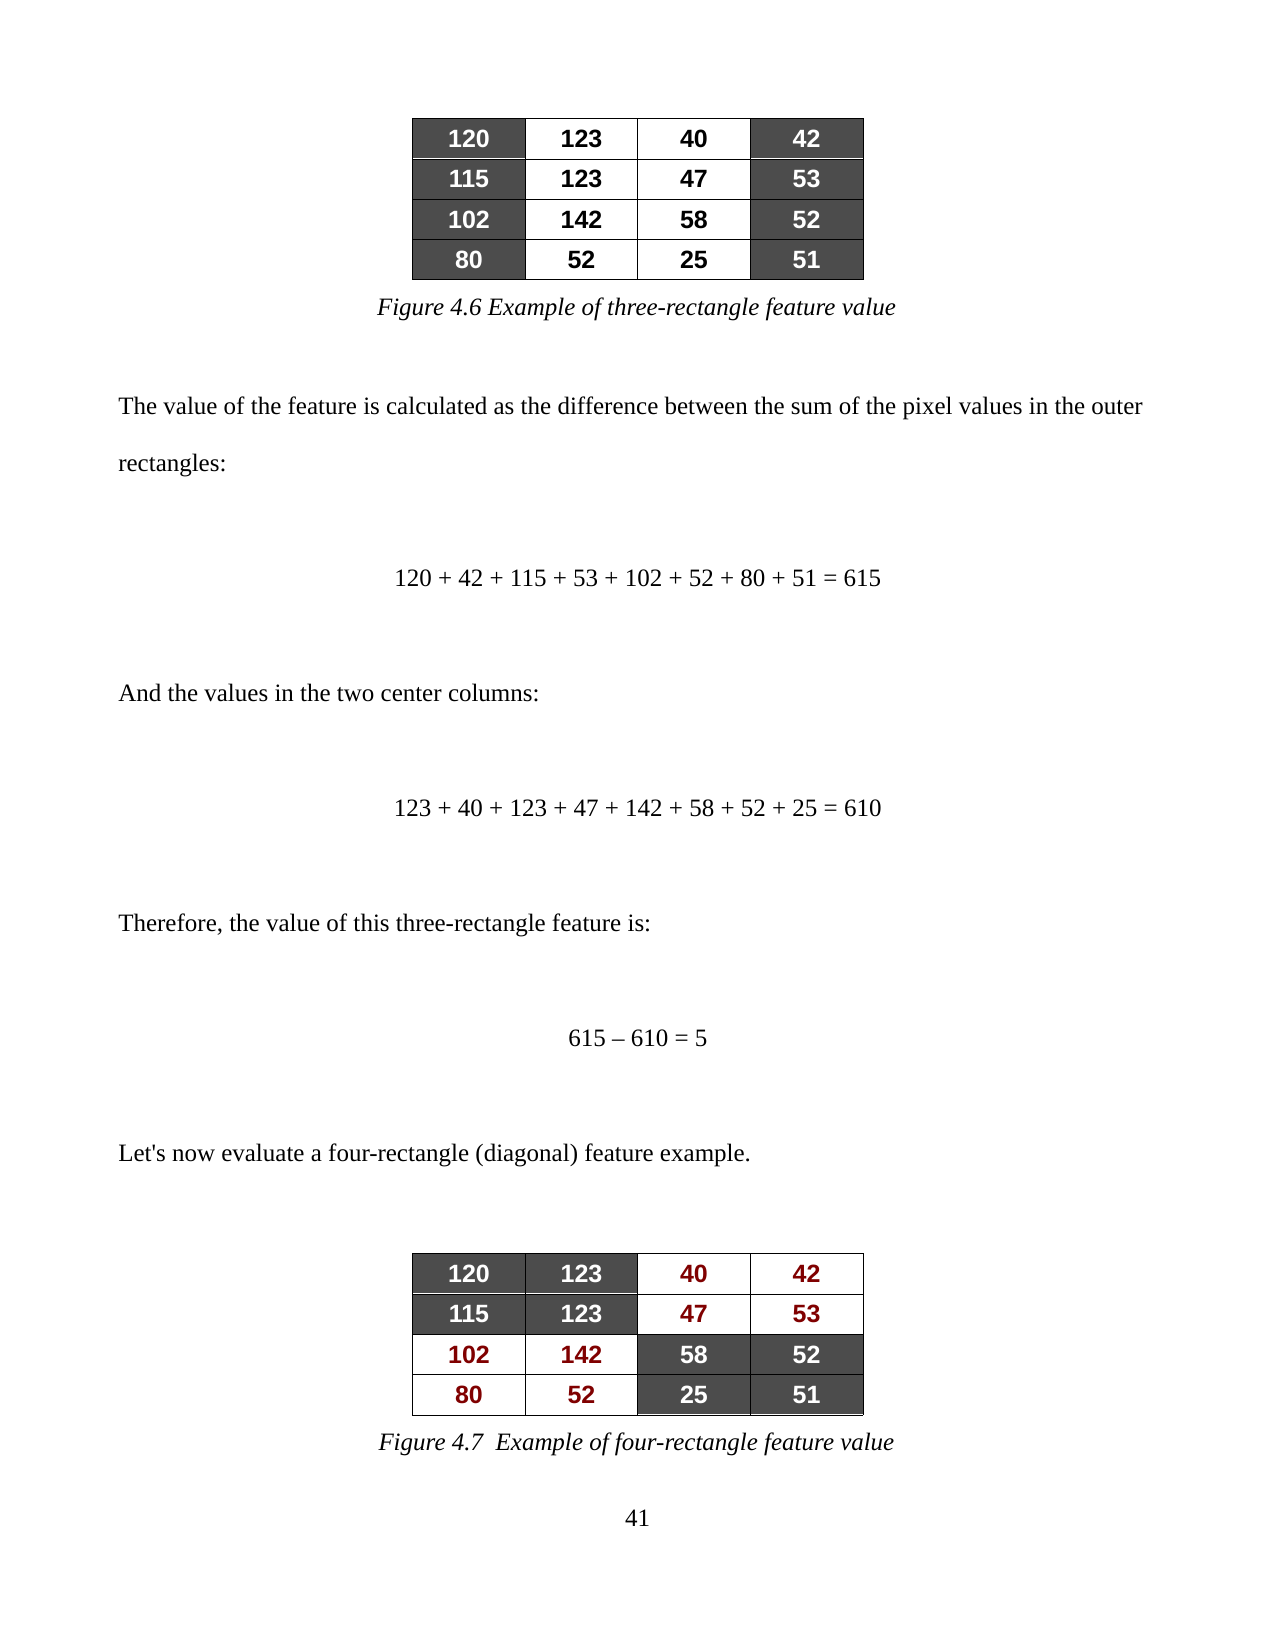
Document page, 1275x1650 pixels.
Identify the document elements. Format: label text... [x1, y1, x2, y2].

table_header 123 [526, 1254, 637, 1293]
table_cell 25 [638, 1375, 750, 1414]
text Figure 4.6 Example of three-rectangle feature value [118, 292, 1157, 321]
text The value of the feature is calculated as the difference between the sum of the pixel values in the outer rectangles: [118, 391, 1157, 477]
table_header 42 [751, 1254, 863, 1293]
text 615 – 610 = 5 [118, 1023, 1157, 1052]
table_cell 47 [638, 160, 750, 199]
table_header 120 [413, 119, 525, 158]
table_cell 123 [526, 160, 637, 199]
text 120 + 42 + 115 + 53 + 102 + 52 + 80 + 51 = 615 [118, 563, 1157, 592]
table_header 40 [638, 1254, 750, 1293]
table_cell 102 [413, 1335, 525, 1374]
table_cell 47 [638, 1295, 750, 1334]
text 123 + 40 + 123 + 47 + 142 + 58 + 52 + 25 = 610 [118, 793, 1157, 822]
table_header 120 [413, 1254, 525, 1293]
table_cell 52 [751, 200, 863, 239]
table_cell 80 [413, 240, 525, 279]
table_cell 25 [638, 240, 750, 279]
table_header 123 [526, 119, 637, 158]
table_cell 123 [526, 1295, 637, 1334]
table_cell 51 [751, 240, 863, 279]
table_cell 52 [526, 1375, 637, 1414]
table_cell 52 [526, 240, 637, 279]
table_cell 58 [638, 1335, 750, 1374]
text Figure 4.7 Example of four-rectangle feature value [118, 1427, 1157, 1456]
table_header 42 [751, 119, 863, 158]
table_cell 52 [751, 1335, 863, 1374]
table_cell 80 [413, 1375, 525, 1414]
table_cell 115 [413, 1295, 525, 1334]
text Therefore, the value of this three-rectangle feature is: [118, 908, 1157, 937]
table_cell 142 [526, 200, 637, 239]
table_cell 142 [526, 1335, 637, 1374]
table_cell 53 [751, 1295, 863, 1334]
table_cell 53 [751, 160, 863, 199]
table_cell 115 [413, 160, 525, 199]
table_header 40 [638, 119, 750, 158]
text And the values in the two center columns: [118, 678, 1157, 707]
text Let's now evaluate a four-rectangle (diagonal) feature example. [118, 1138, 1157, 1167]
table_cell 51 [751, 1375, 863, 1414]
table_cell 58 [638, 200, 750, 239]
table_cell 102 [413, 200, 525, 239]
